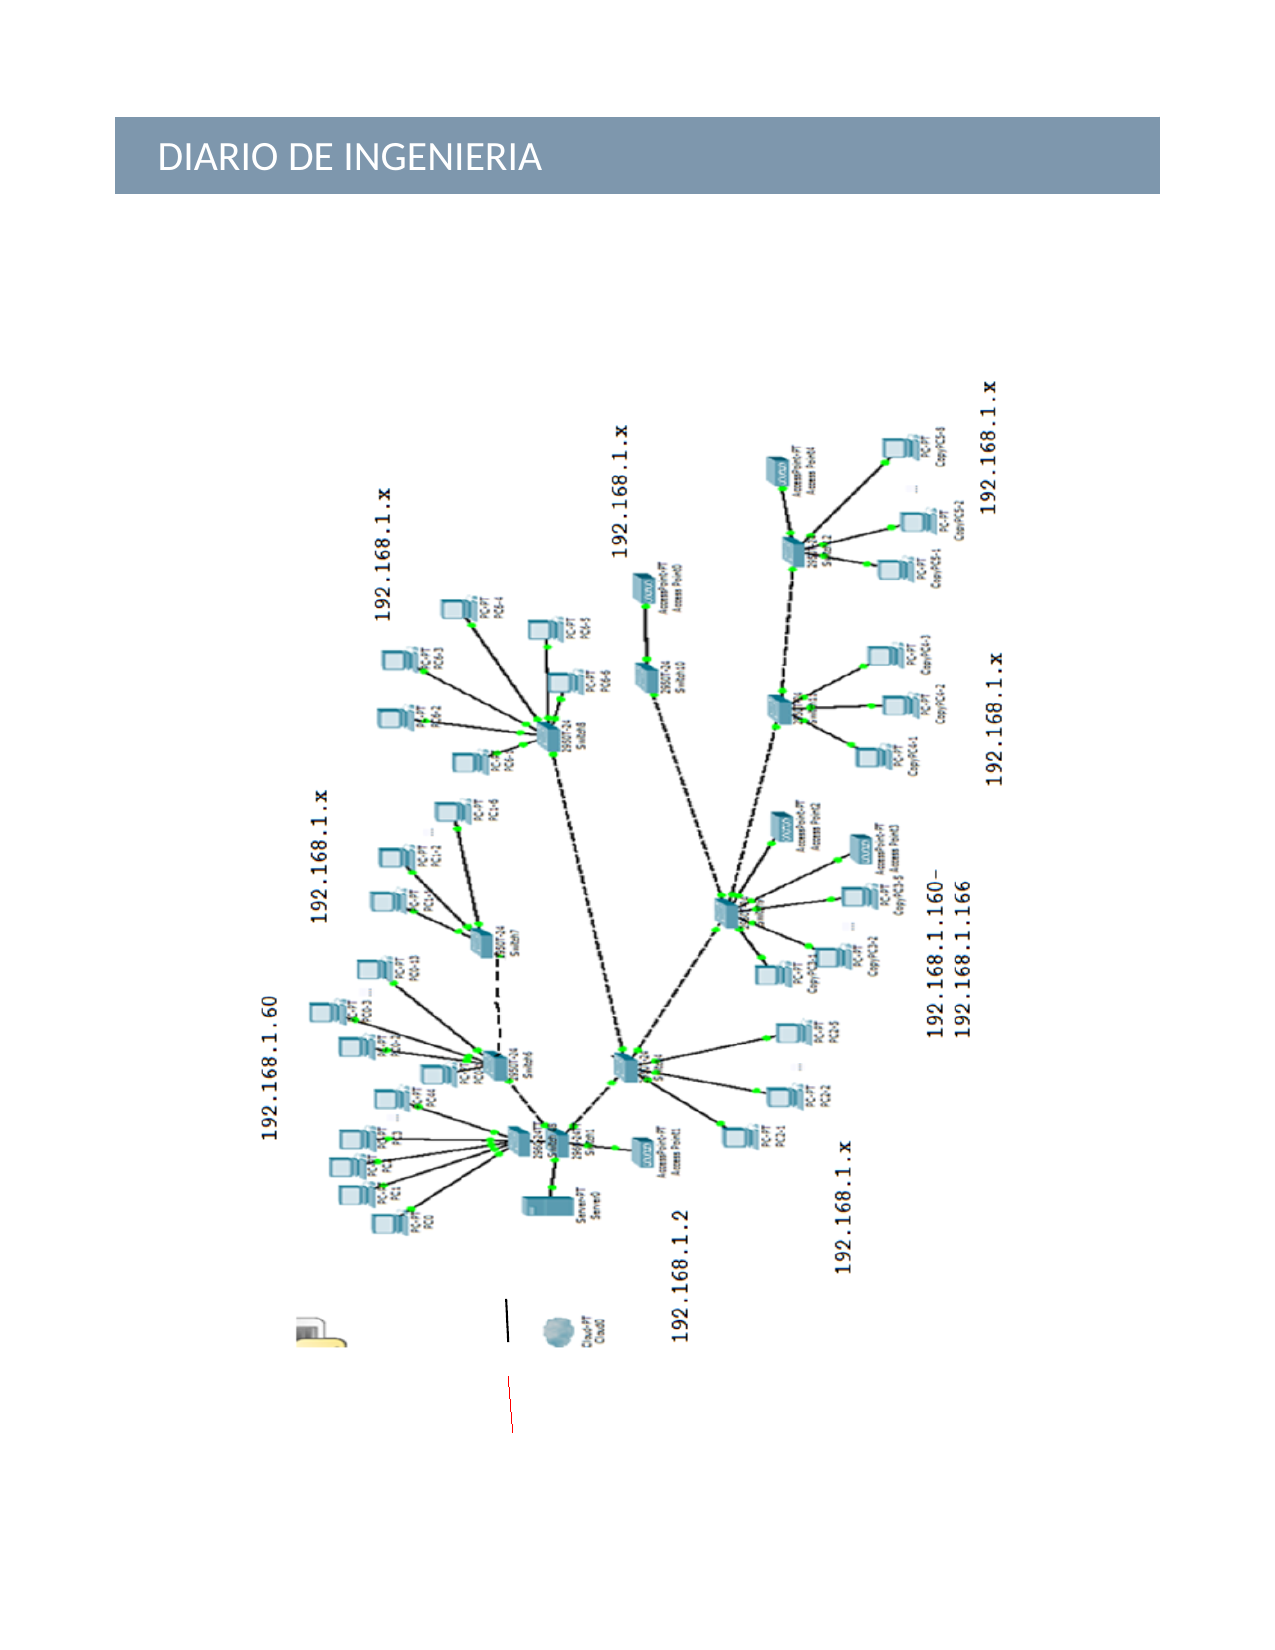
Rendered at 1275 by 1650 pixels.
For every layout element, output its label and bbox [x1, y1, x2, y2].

picture [254, 336, 1030, 1386]
